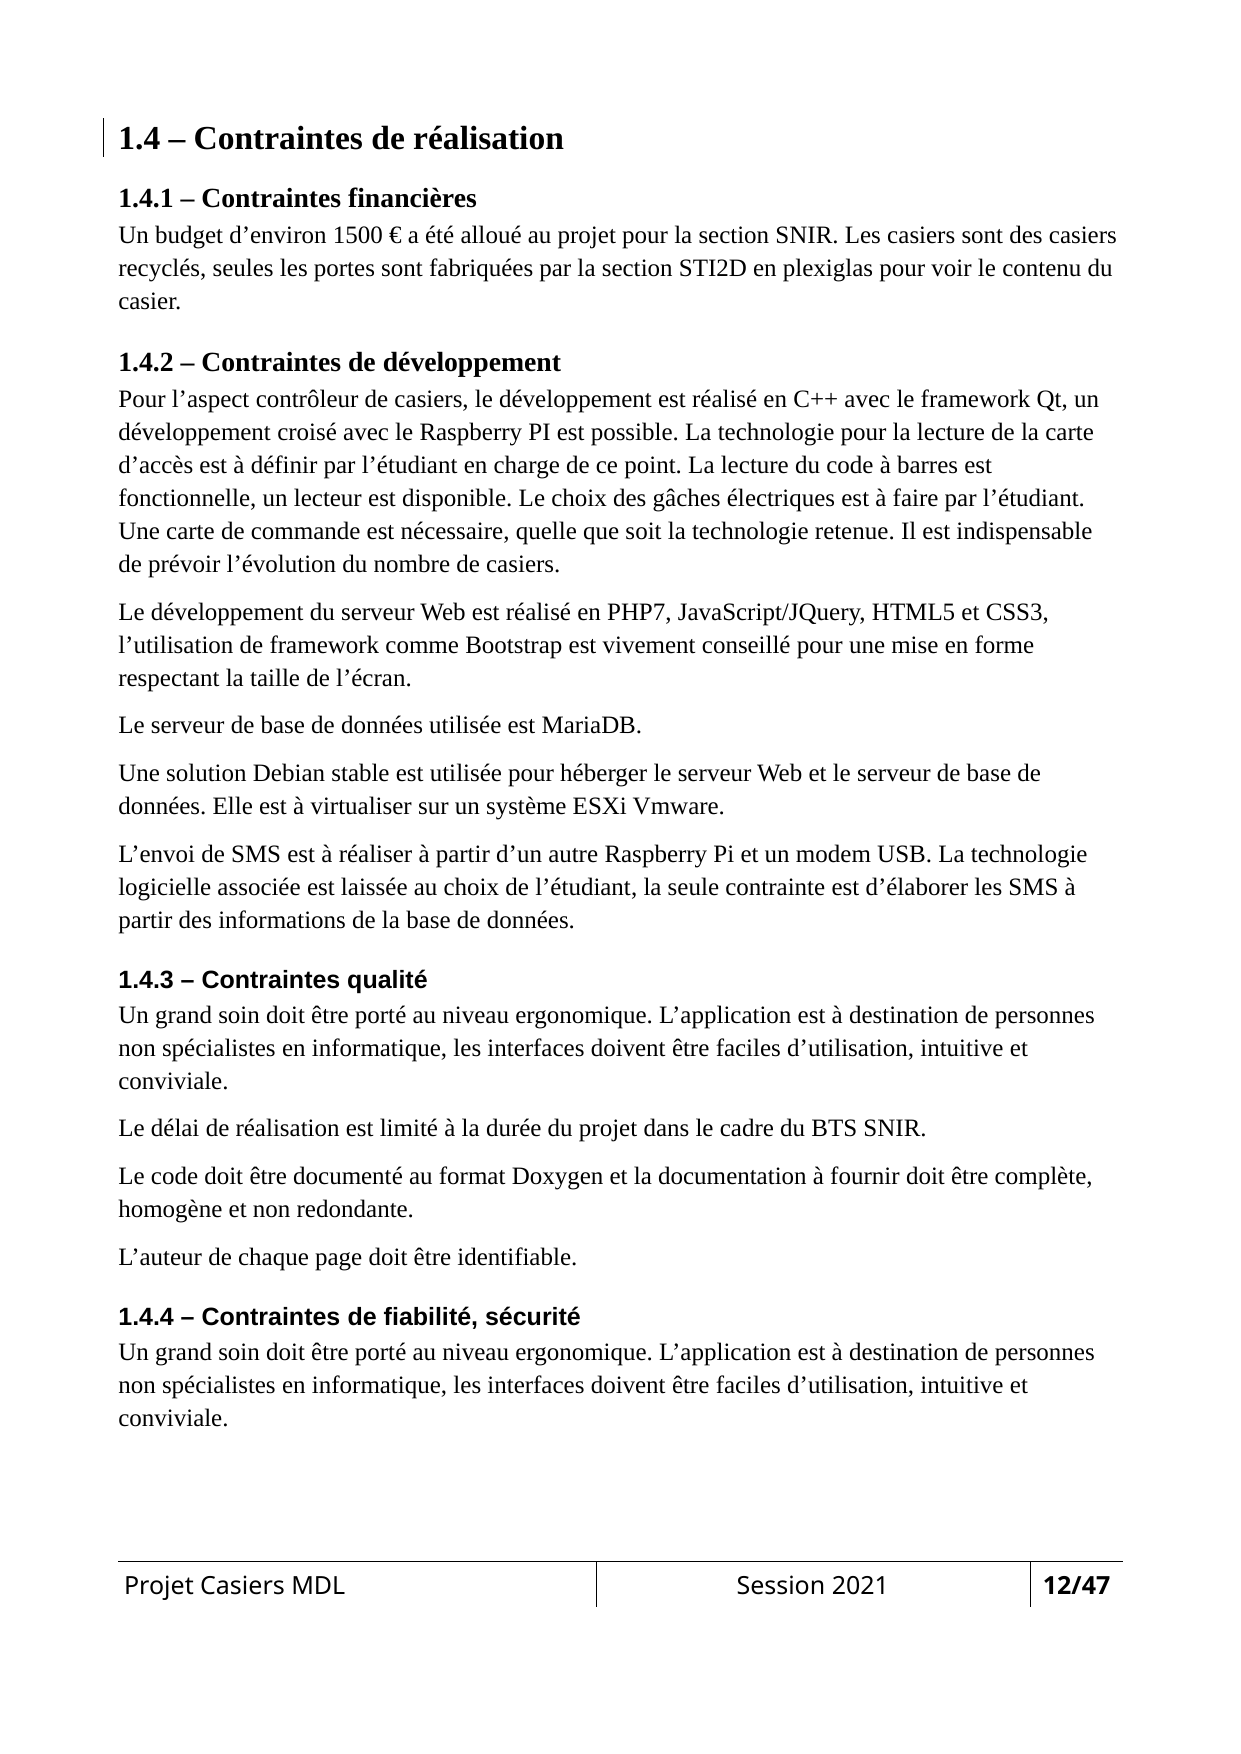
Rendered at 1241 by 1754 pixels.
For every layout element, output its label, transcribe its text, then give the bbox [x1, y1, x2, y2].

text Un grand soin doit être porté au niveau ergonomique. L’application est à destination de personnes non spécialistes en informatique, les interfaces doivent être faciles d’utilisation, intuitive et conviviale. [118, 1337, 1122, 1432]
text Le développement du serveur Web est réalisé en PHP7, JavaScript/JQuery, HTML5 et CSS3, l’utilisation de framework comme Bootstrap est vivement conseillé pour une mise en forme respectant la taille de l’écran. [118, 597, 1122, 692]
text L’envoi de SMS est à réaliser à partir d’un autre Raspberry Pi et un modem USB. La technologie logicielle associée est laissée au choix de l’étudiant, la seule contrainte est d’élaborer les SMS à partir des informations de la base de données. [118, 839, 1122, 933]
subtitle 1.4.4 – Contraintes de fiabilité, sécurité [118, 1302, 1122, 1331]
subtitle 1.4.2 – Contraintes de développement [118, 346, 1122, 378]
text Une solution Debian stable est utilisée pour héberger le serveur Web et le serveur de base de données. Elle est à virtualiser sur un système ESXi Vmware. [118, 758, 1122, 820]
text Un budget d’environ 1500 € a été alloué au projet pour la section SNIR. Les casiers sont des casiers recyclés, seules les portes sont fabriquées par la section STI2D en plexiglas pour voir le contenu du casier. [118, 220, 1122, 315]
subtitle 1.4 – Contraintes de réalisation [118, 118, 1122, 157]
subtitle 1.4.3 – Contraintes qualité [118, 965, 1122, 994]
text Pour l’aspect contrôleur de casiers, le développement est réalisé en C++ avec le framework Qt, un développement croisé avec le Raspberry PI est possible. La technologie pour la lecture de la carte d’accès est à définir par l’étudiant en charge de ce point. La lecture du code à barres est fonctionnelle, un lecteur est disponible. Le choix des gâches électriques est à faire par l’étudiant. Une carte de commande est nécessaire, quelle que soit la technologie retenue. Il est indispensable de prévoir l’évolution du nombre de casiers. [118, 384, 1122, 578]
text Le serveur de base de données utilisée est MariaDB. [118, 711, 1122, 739]
text L’auteur de chaque page doit être identifiable. [118, 1242, 1122, 1271]
subtitle 1.4.1 – Contraintes financières [118, 182, 1122, 214]
text Un grand soin doit être porté au niveau ergonomique. L’application est à destination de personnes non spécialistes en informatique, les interfaces doivent être faciles d’utilisation, intuitive et conviviale. [118, 1000, 1122, 1095]
text Le code doit être documenté au format Doxygen et la documentation à fournir doit être complète, homogène et non redondante. [118, 1161, 1122, 1223]
text Le délai de réalisation est limité à la durée du projet dans le cadre du BTS SNIR. [118, 1113, 1122, 1142]
